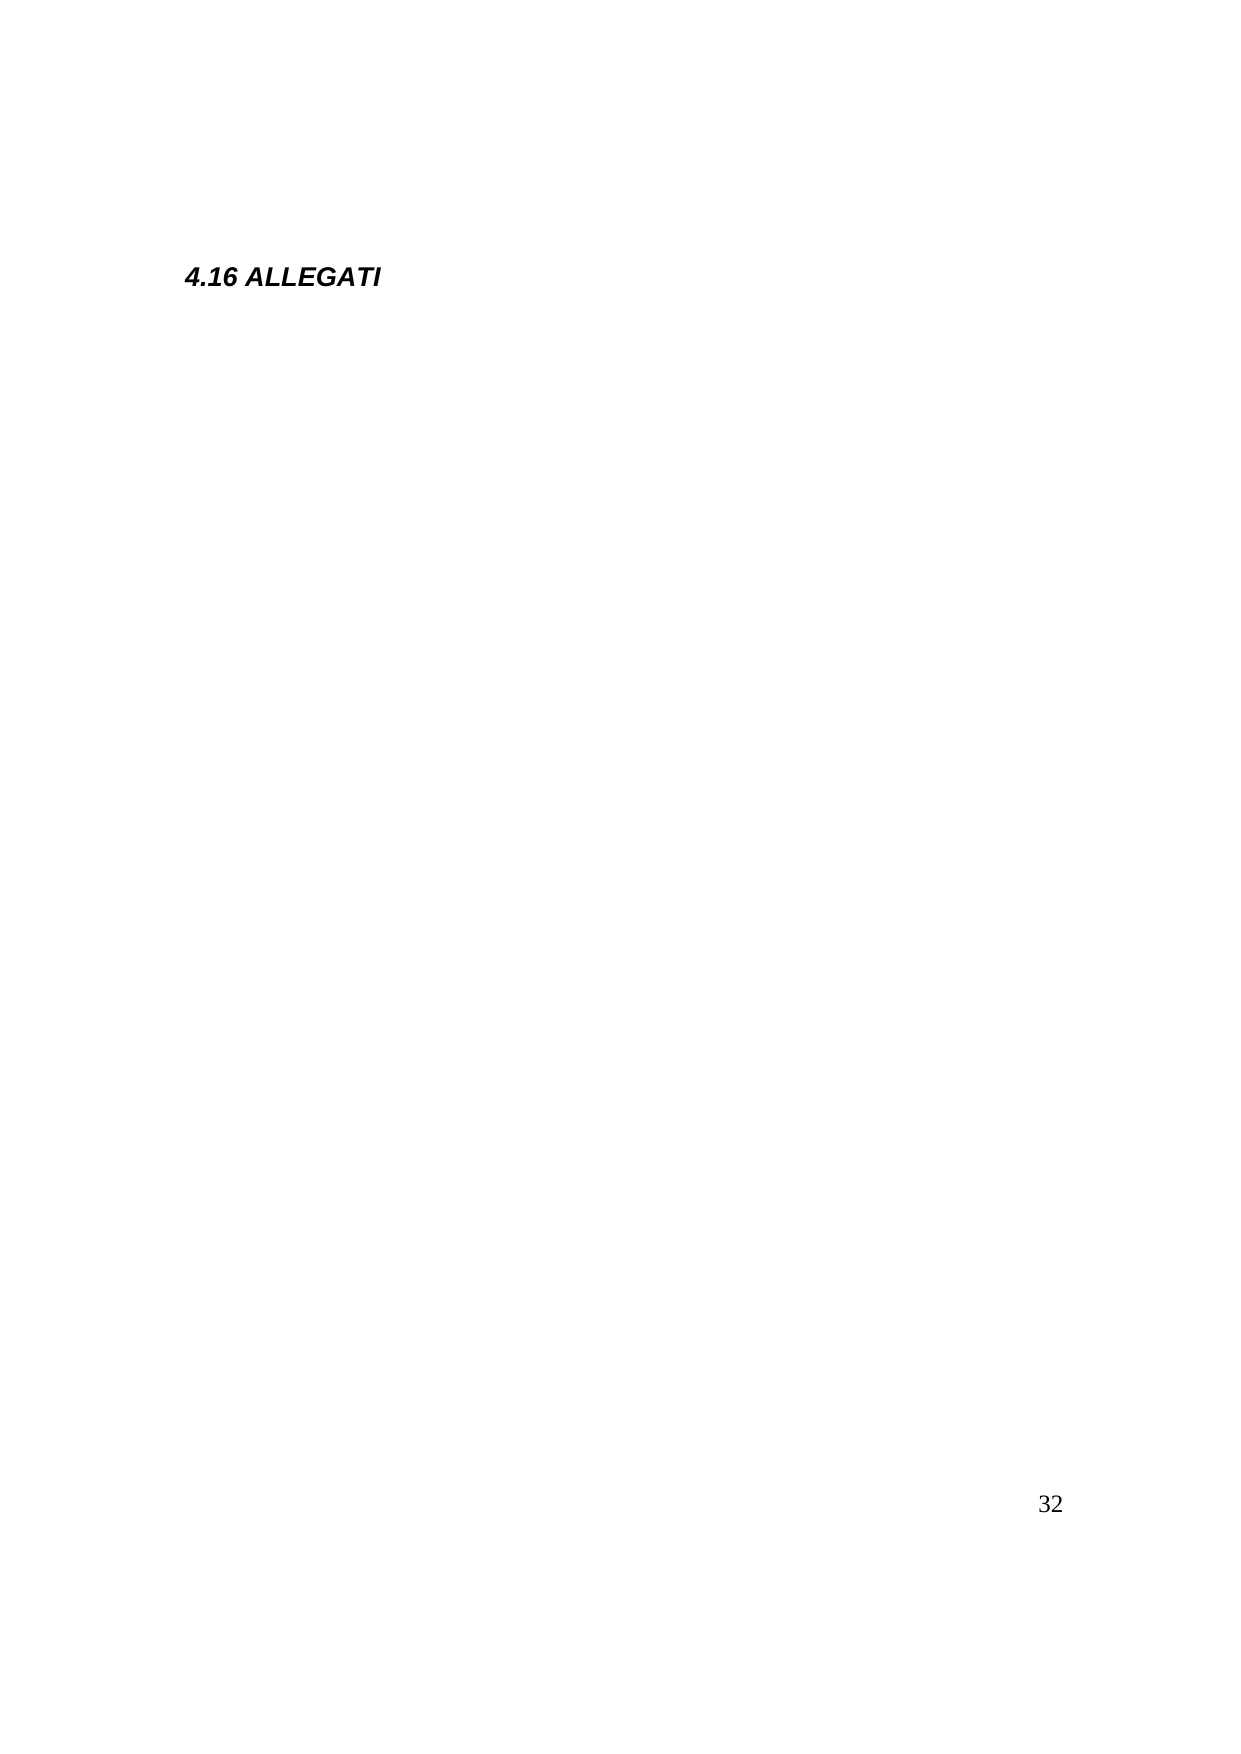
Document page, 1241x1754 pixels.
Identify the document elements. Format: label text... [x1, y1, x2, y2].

subtitle ALLEGATI [177, 261, 1063, 292]
